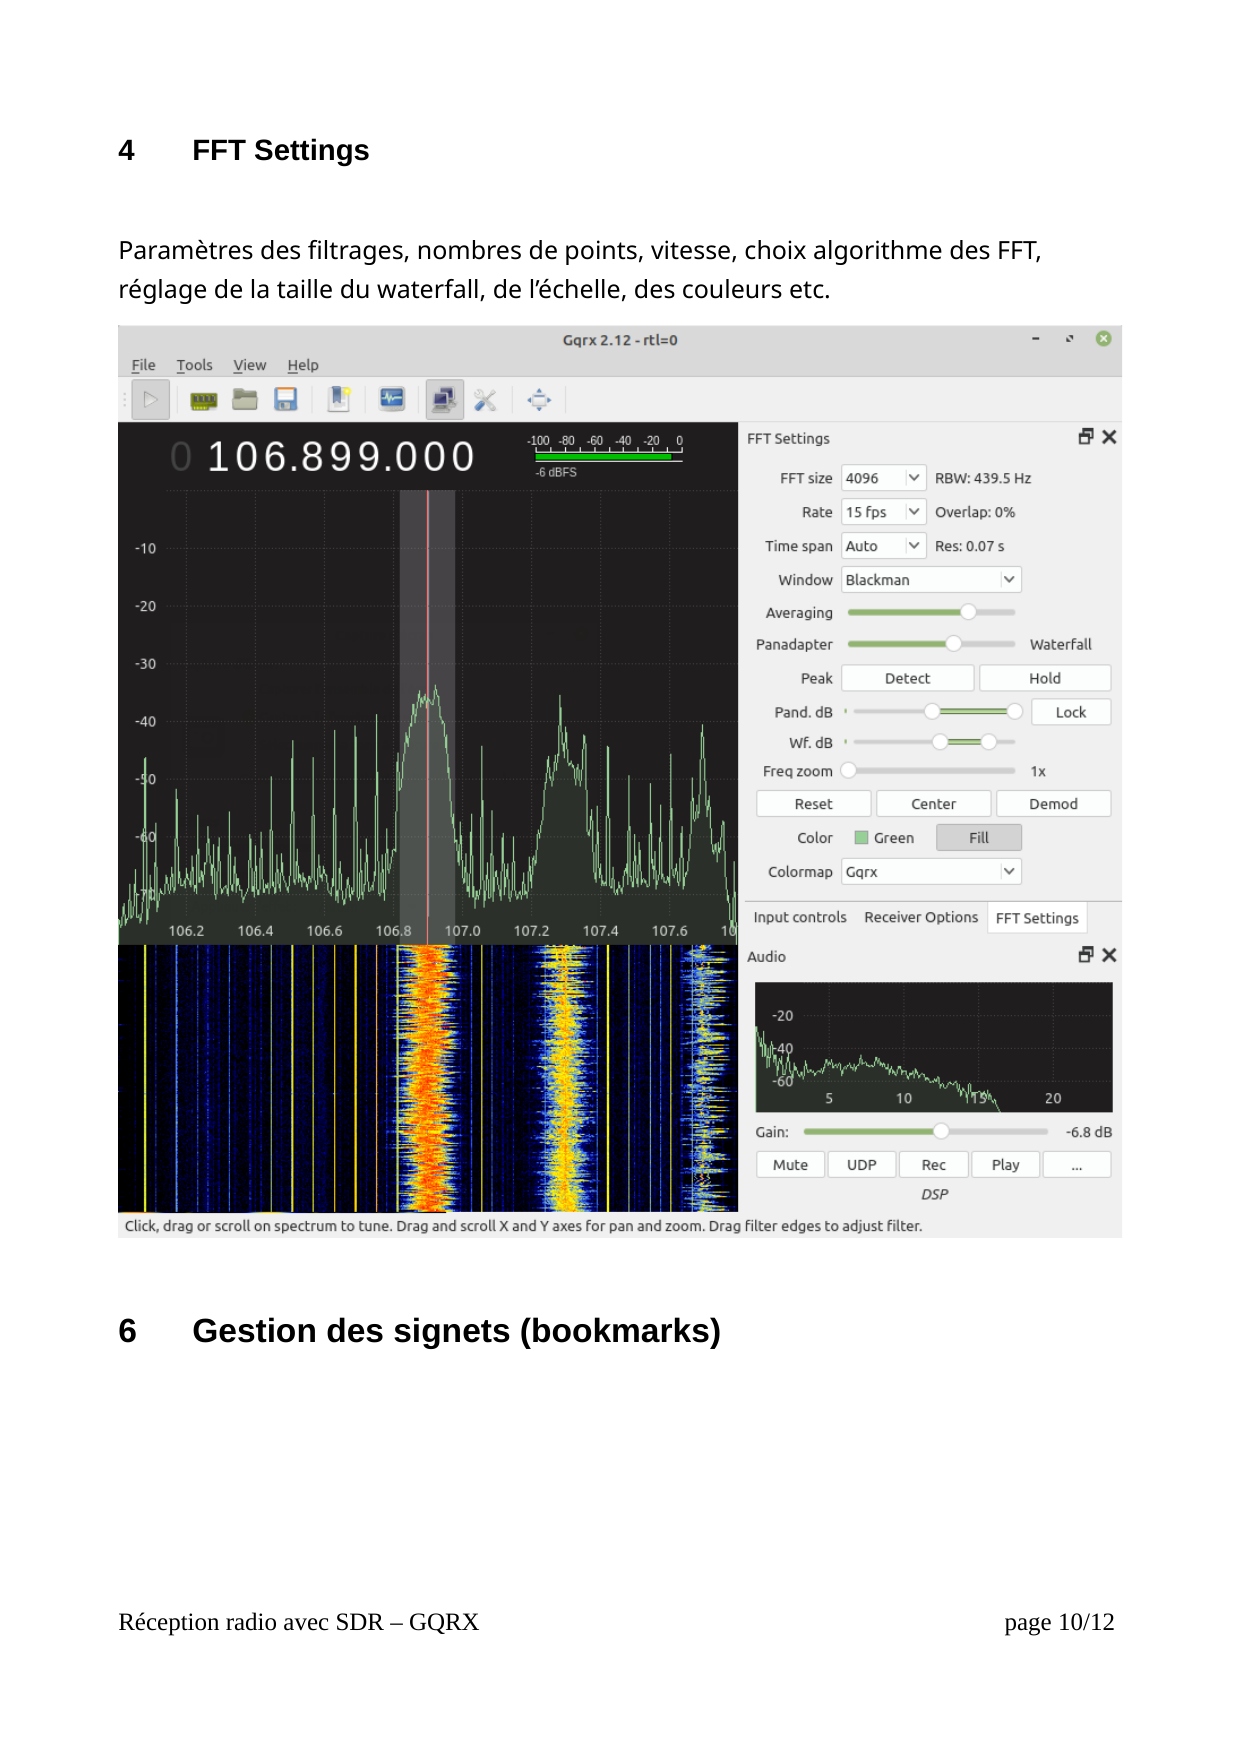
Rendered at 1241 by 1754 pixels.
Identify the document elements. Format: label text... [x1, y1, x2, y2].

subtitle FFT Settings [118, 133, 1122, 166]
text Paramètres des filtrages, nombres de points, vitesse, choix algorithme des FFT, réglage de la taille du waterfall, de l’échelle, des couleurs etc. [118, 233, 1122, 306]
subtitle Gestion des signets (bookmarks) [118, 1311, 1122, 1349]
picture [118, 325, 1123, 1238]
